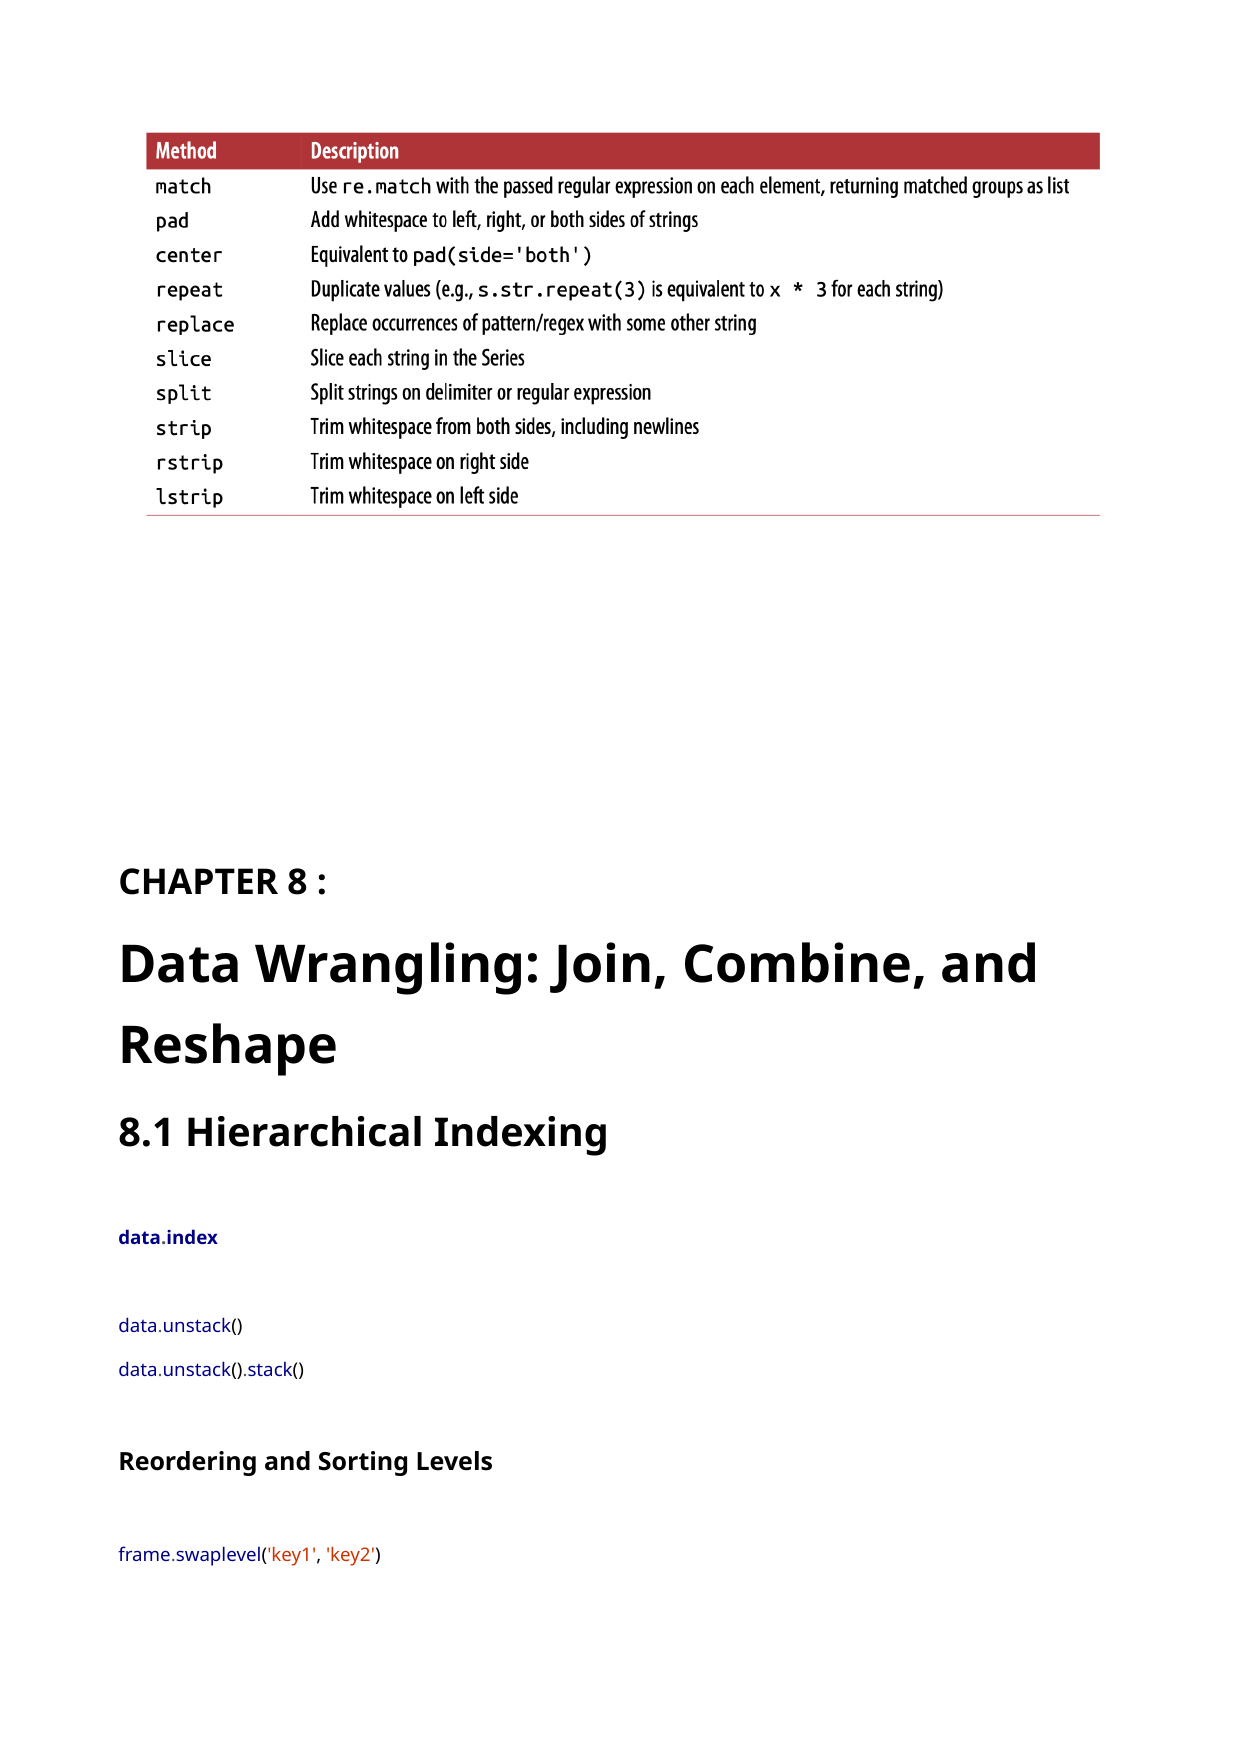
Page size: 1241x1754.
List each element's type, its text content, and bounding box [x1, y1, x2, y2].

text Reordering and Sorting Levels [118, 1444, 1122, 1478]
text Data Wrangling: Join, Combine, and Reshape [118, 926, 1122, 1079]
text data.index [118, 1224, 1122, 1250]
text CHAPTER 8 : [118, 856, 1122, 905]
text 8.1 Hierarchical Indexing [118, 1104, 1122, 1158]
text frame.swaplevel('key1', 'key2') [118, 1541, 1122, 1567]
text data.unstack() [118, 1312, 1122, 1338]
text data.unstack().stack() [118, 1356, 1122, 1382]
picture [118, 118, 1123, 529]
